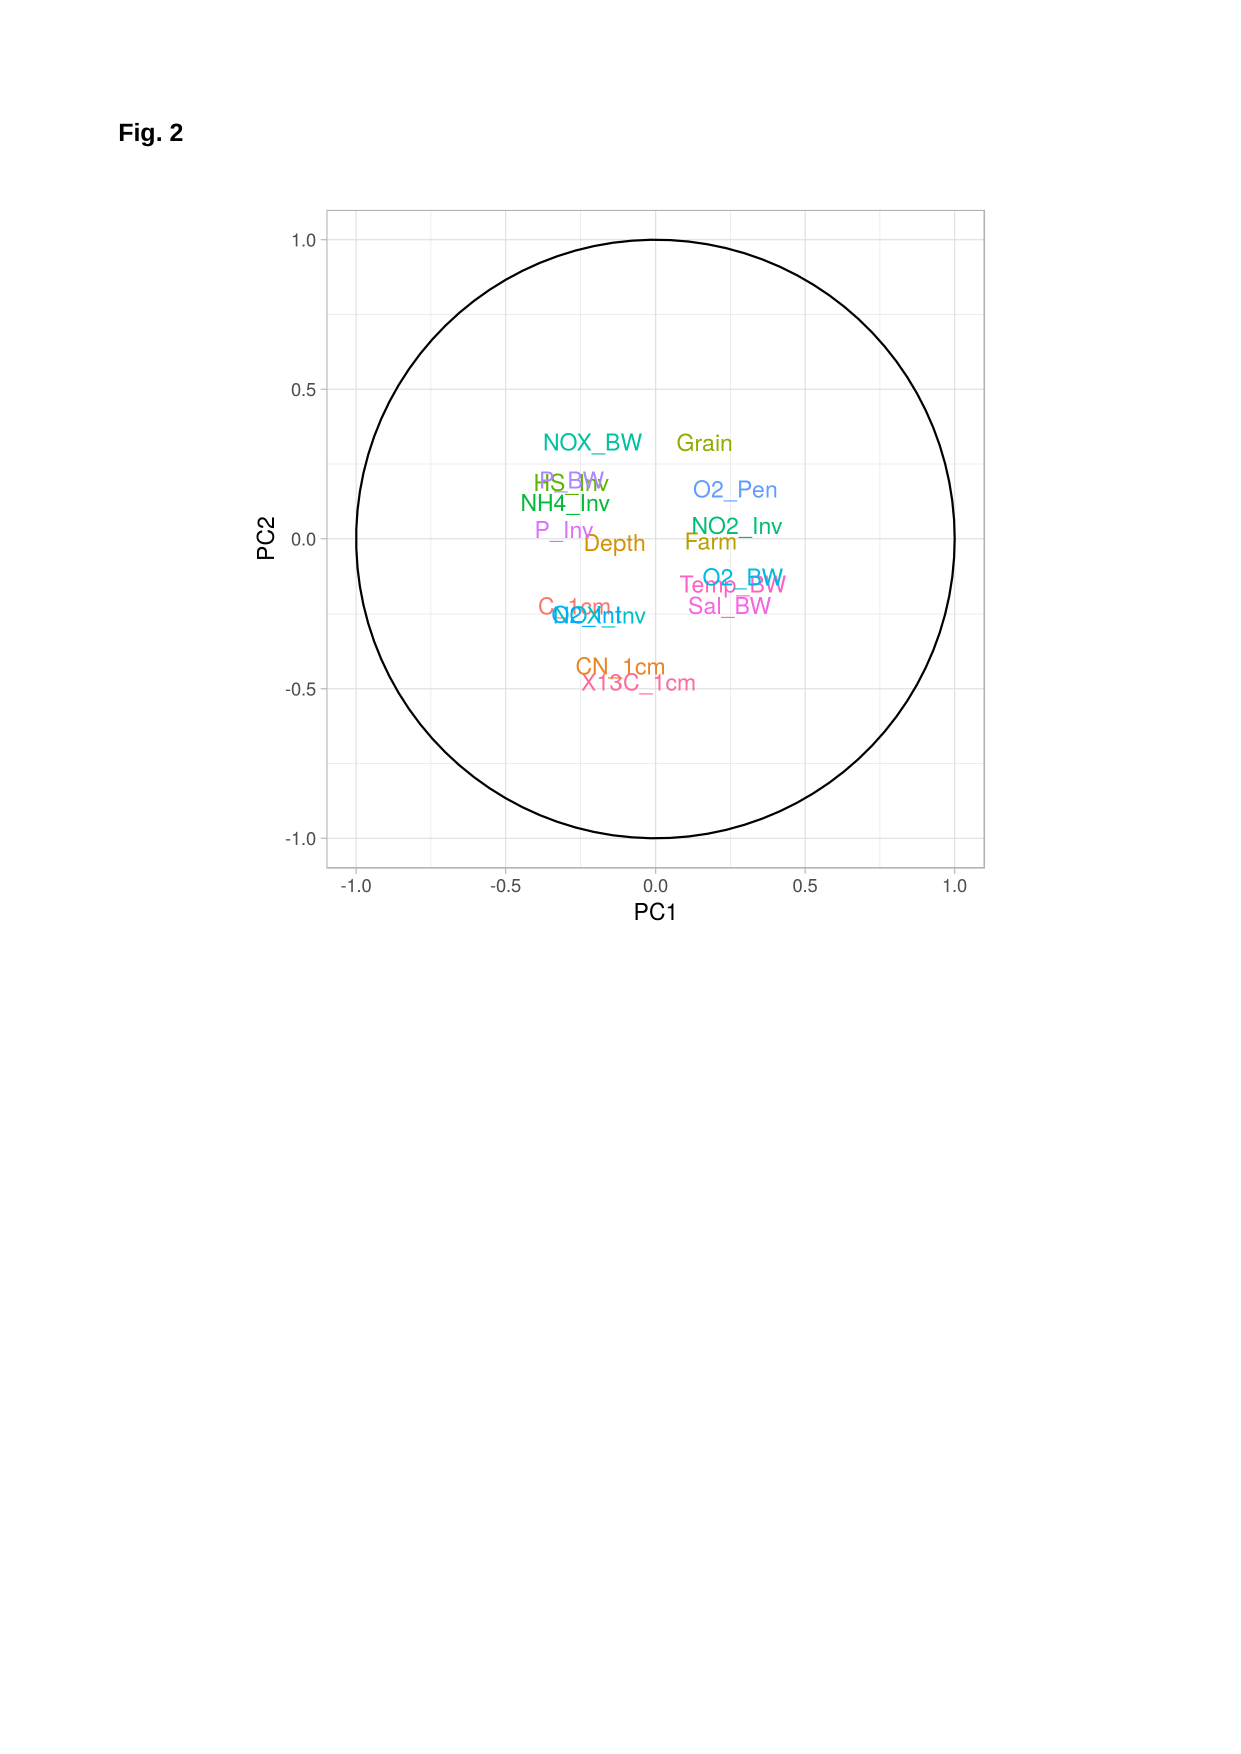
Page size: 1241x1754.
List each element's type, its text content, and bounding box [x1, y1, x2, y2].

text Fig. 2 [118, 118, 1122, 147]
picture [245, 192, 995, 943]
